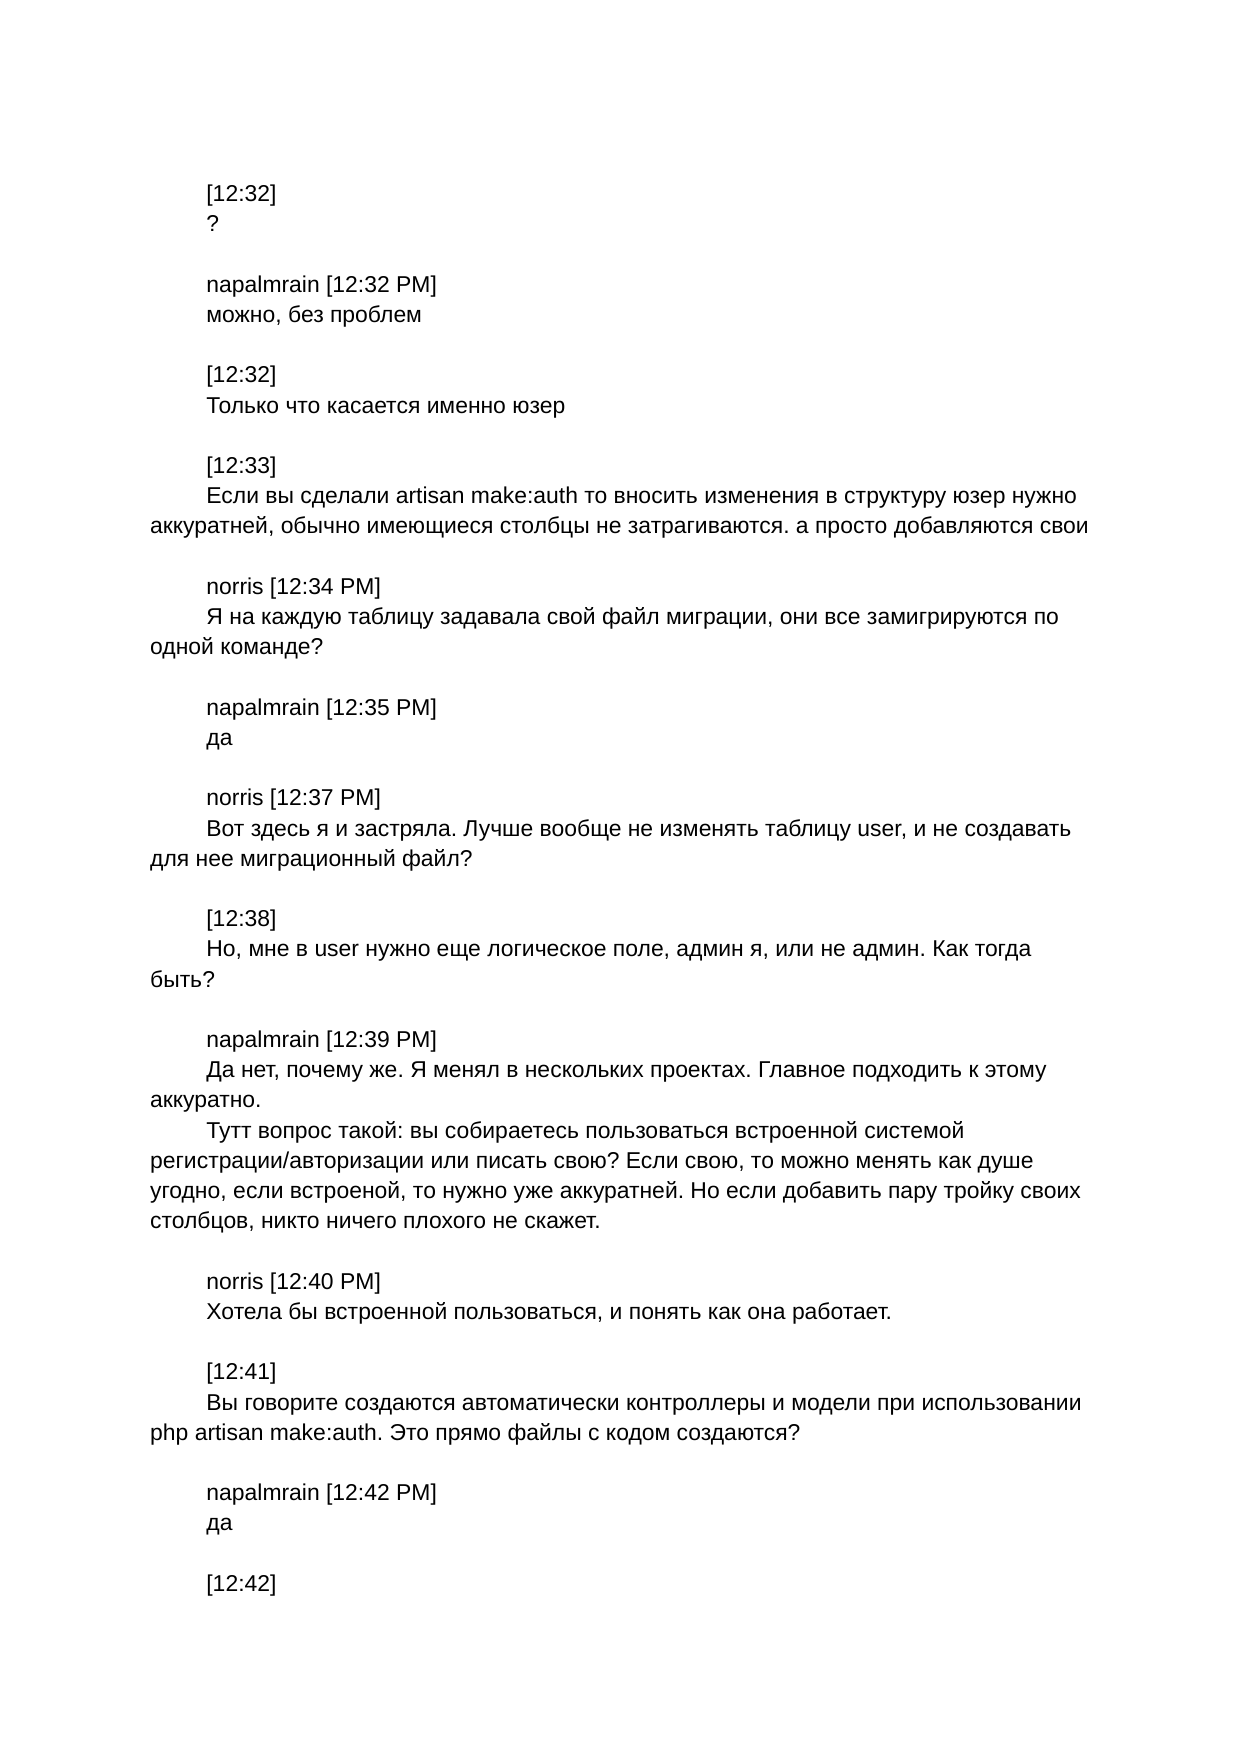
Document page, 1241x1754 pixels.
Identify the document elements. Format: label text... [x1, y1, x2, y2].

text [12:33] [150, 452, 1090, 478]
text Только что касается именно юзер [150, 392, 1090, 418]
text norris [12:37 PM] [150, 784, 1090, 811]
text ? [150, 210, 1090, 237]
text napalmrain [12:39 PM] [150, 1026, 1090, 1052]
text [12:38] [150, 905, 1090, 932]
text napalmrain [12:35 PM] [150, 694, 1090, 720]
text да [150, 724, 1090, 750]
text norris [12:34 PM] [150, 573, 1090, 599]
text Тутт вопрос такой: вы собираетесь пользоваться встроенной системой регистрации/авторизации или писать свою? Если свою, то можно менять как душе угодно, если встроеной, то нужно уже аккуратней. Но если добавить пару тройку своих столбцов, никто ничего плохого не скажет. [150, 1117, 1090, 1234]
text Вот здесь я и застряла. Лучше вообще не изменять таблицу user, и не создавать для нее миграционный файл? [150, 814, 1090, 871]
text да [150, 1509, 1090, 1536]
text Я на каждую таблицу задавала свой файл миграции, они все замигрируются по одной команде? [150, 603, 1090, 660]
text Но, мне в user нужно еще логическое поле, админ я, или не админ. Как тогда быть? [150, 935, 1090, 992]
text [12:41] [150, 1358, 1090, 1385]
text napalmrain [12:42 PM] [150, 1479, 1090, 1506]
text [12:32] [150, 180, 1090, 207]
text napalmrain [12:32 PM] [150, 271, 1090, 297]
text [12:42] [150, 1570, 1090, 1596]
text Хотела бы встроенной пользоваться, и понять как она работает. [150, 1298, 1090, 1324]
text Вы говорите создаются автоматически контроллеры и модели при использовании php artisan make:auth. Это прямо файлы с кодом создаются? [150, 1388, 1090, 1445]
text norris [12:40 PM] [150, 1268, 1090, 1294]
text [12:32] [150, 361, 1090, 388]
text Да нет, почему же. Я менял в нескольких проектах. Главное подходить к этому аккуратно. [150, 1056, 1090, 1113]
text можно, без проблем [150, 301, 1090, 327]
text Если вы сделали artisan make:auth то вносить изменения в структуру юзер нужно аккуратней, обычно имеющиеся столбцы не затрагиваются. а просто добавляются свои [150, 482, 1090, 539]
